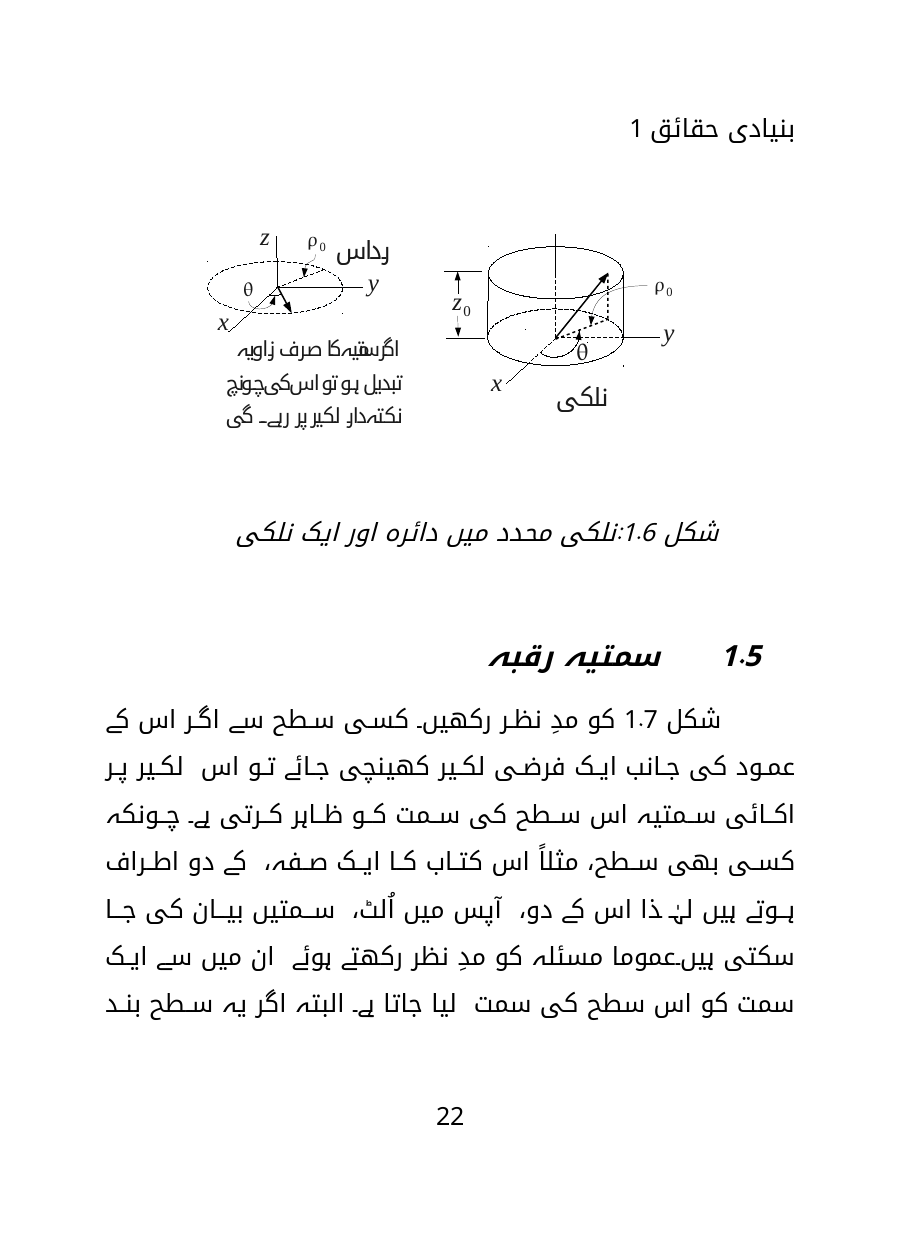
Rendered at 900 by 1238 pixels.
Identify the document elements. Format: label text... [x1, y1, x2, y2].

subtitle سمتیہ رقبہ [105, 628, 720, 684]
text شکل 1.6:نلکی محدد میں دائرہ اور ایک نلکی [180, 195, 718, 557]
text شکل 1.7 کو مدِ نظر رکھیں۔ کسی سطح سے اگر اس کے عمود کی جانب ایک فرضی لکیر کھینچی جائے تو اس لکیر پر اکائی سمتیہ اس سطح کی سمت کو ظاہر کرتی ہے۔ چونکہ کسی بھی سطح، مثلاً اس کتاب کا ایک صفہ، کے دو اطراف ہوتے ہیں لہٰذا اس کے دو، آپس میں اُلٹ، سمتیں بیان کی جا سکتی ہیں۔عموما مسئلہ کو مدِ نظر رکھتے ہوئے ان میں سے ایک سمت کو اس سطح کی سمت لیا جاتا ہے۔ البتہ اگر یہ سطح بند سطح ہو ، مثلاً گیند کی شکل کا ہو، تب باہر جانب کو ہی اس سطح کی سمت لیا جاتا ہے۔ شکل میں اُوپر کی سطح کا رقبہہے اور اس کی سمت ہے۔ لہٰذا سمتیہ کا طول، ہے اور اس کی سمت ہے یعنی [105, 696, 795, 1028]
